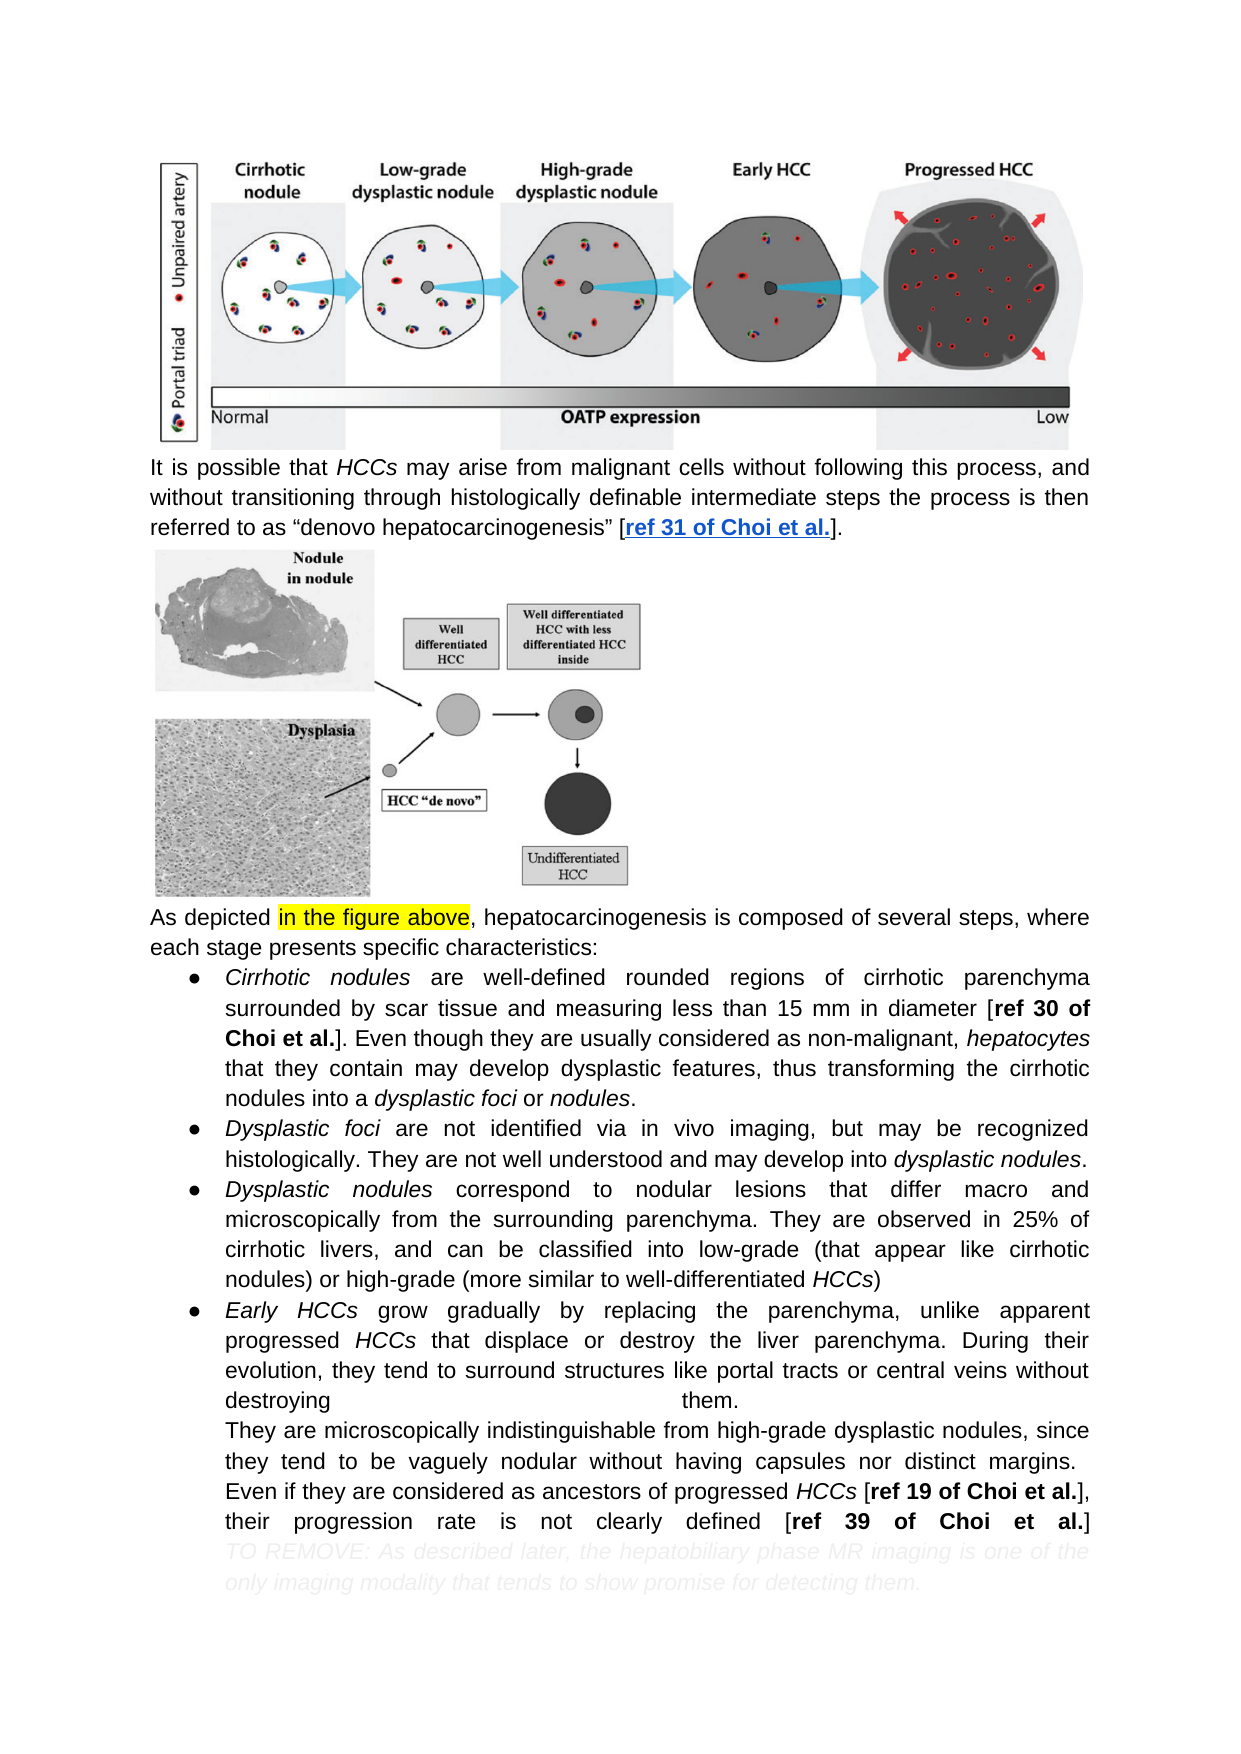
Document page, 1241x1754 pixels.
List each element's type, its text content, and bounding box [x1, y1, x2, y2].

list Dysplastic foci are not identified via in vivo imaging, but may be recognized histologically. They are not well understood and may develop into dysplastic nodules. [187, 1115, 1090, 1172]
list Early HCCs grow gradually by replacing the parenchyma, unlike apparent progressed HCCs that displace or destroy the liver parenchyma. During their evolution, they tend to surround structures like portal tracts or central veins without destroying them. They are microscopically indistinguishable from high-grade dysplastic nodules, since they tend to be vaguely nodular without having capsules nor distinct margins. Even if they are considered as ancestors of progressed HCCs [ref 19 of Choi et al.], their progression rate is not clearly defined [ref 39 of Choi et al.] TO REMOVE: As described later, the hepatobiliary phase MR imaging is one of the only imaging modality that tends to show promise for detecting them. [187, 1297, 1090, 1595]
list Cirrhotic nodules are well-defined rounded regions of cirrhotic parenchyma surrounded by scar tissue and measuring less than 15 mm in diameter [ref 30 of Choi et al.]. Even though they are usually considered as non-malignant, hepatocytes that they contain may develop dysplastic features, thus transforming the cirrhotic nodules into a dysplastic foci or nodules. [187, 964, 1090, 1111]
text As depicted in the figure above, hepatocarcinogenesis is composed of several steps, where each stage presents specific characteristics: [150, 544, 1090, 960]
picture [150, 150, 1091, 450]
text It is possible that HCCs may arise from malignant cells without following this process, and without transitioning through histologically definable intermediate steps the process is then referred to as “denovo hepatocarcinogenesis” [ref 31 of Choi et al.]. [150, 454, 1090, 541]
list Dysplastic nodules correspond to nodular lesions that differ macro and microscopically from the surrounding parenchyma. They are observed in 25% of cirrhotic livers, and can be classified into low-grade (that appear like cirrhotic nodules) or high-grade (more similar to well-differentiated HCCs) [187, 1176, 1090, 1293]
picture [150, 544, 652, 900]
